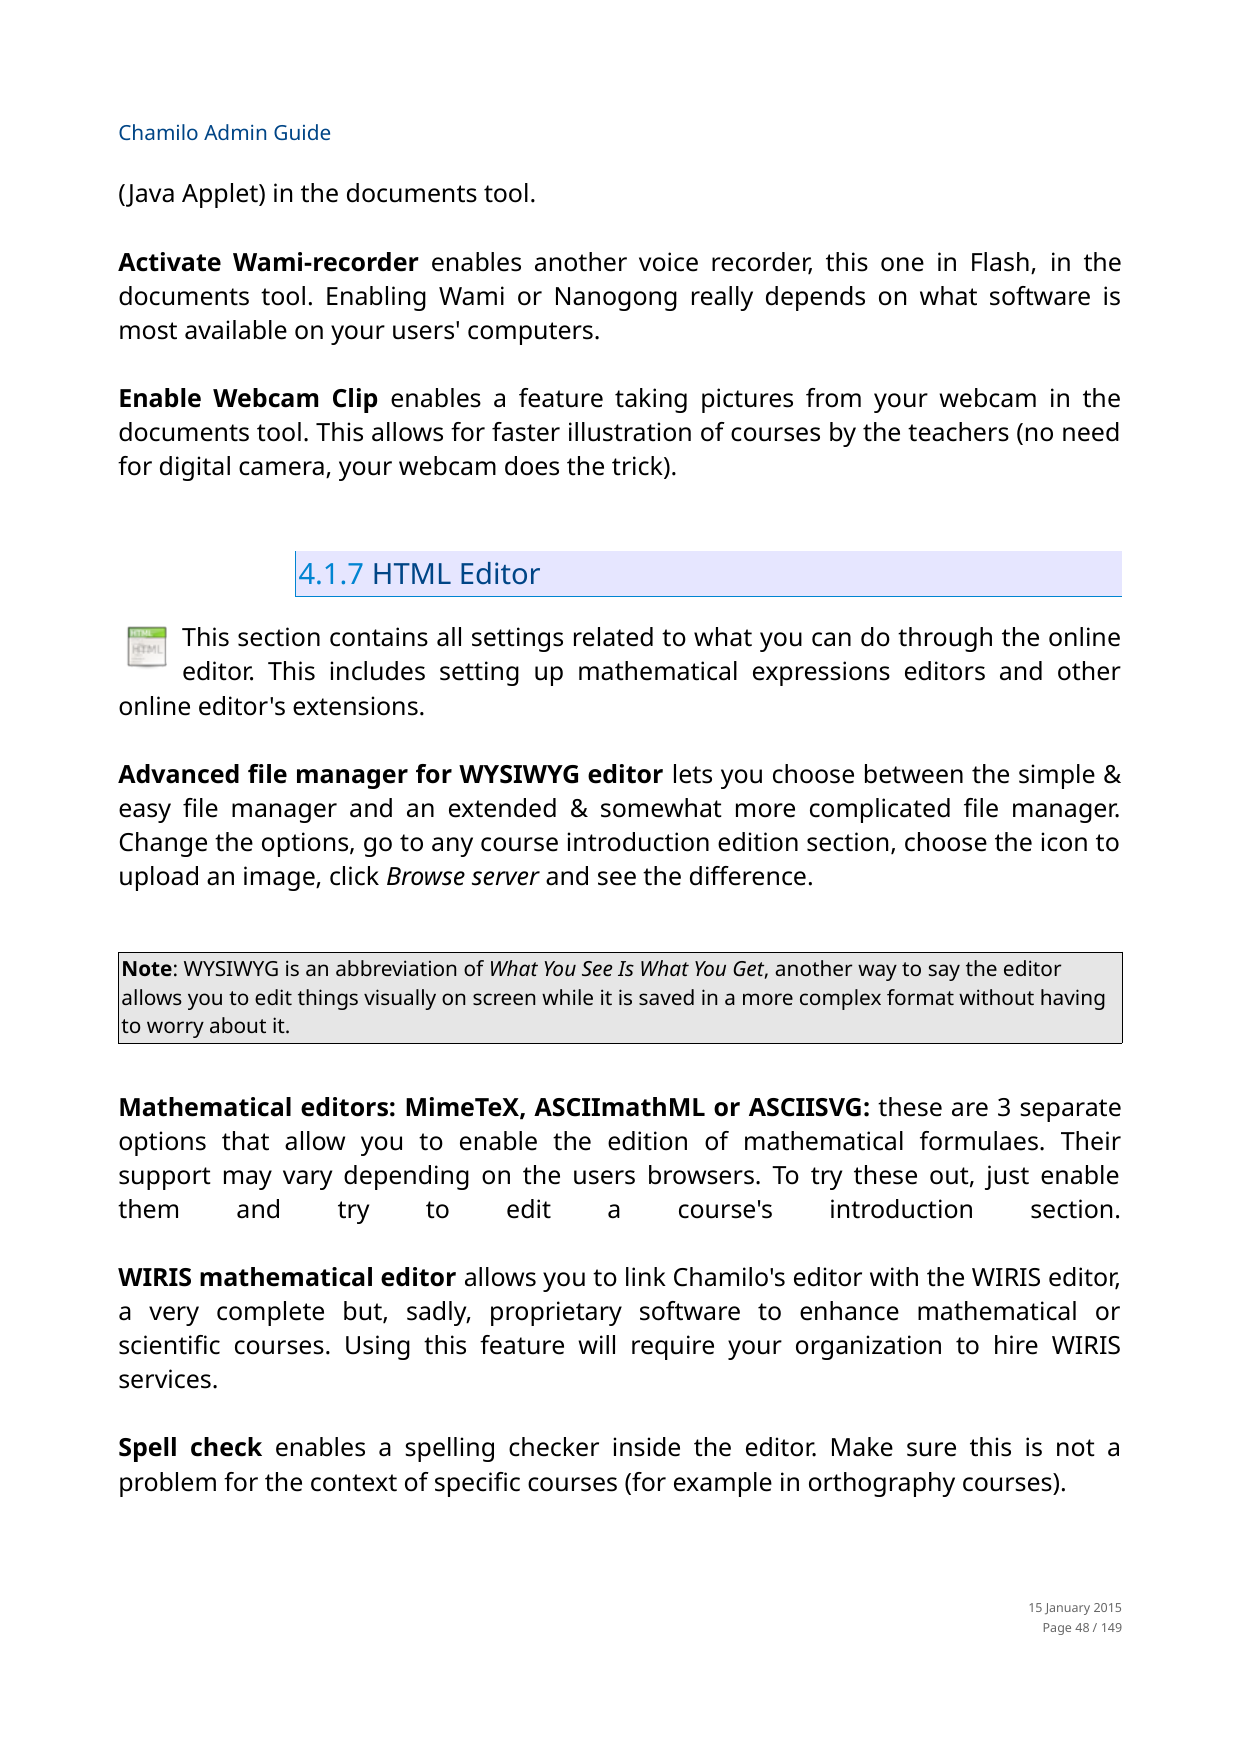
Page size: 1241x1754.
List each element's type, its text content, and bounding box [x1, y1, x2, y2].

text Spell check enables a spelling checker inside the editor. Make sure this is not a problem for the context of specific courses (for example in orthography courses). [118, 1430, 1122, 1498]
text Activate Wami-recorder enables another voice recorder, this one in Flash, in the documents tool. Enabling Wami or Nanogong really depends on what software is most available on your users' computers. [118, 244, 1122, 346]
text Advanced file manager for WYSIWYG editor lets you choose between the simple & easy file manager and an extended & somewhat more complicated file manager. Change the options, go to any course introduction edition section, choose the icon to upload an image, click Browse server and see the difference. [118, 756, 1122, 892]
text Enable Webcam Clip enables a feature taking pictures from your webcam in the documents tool. This allows for faster illustration of courses by the teachers (no need for digital camera, your webcam does the trick). [118, 380, 1122, 483]
subtitle HTML Editor [296, 551, 1122, 596]
text Note: WYSIWYG is an abbreviation of What You See Is What You Get, another way to say the editor allows you to edit things visually on screen while it is saved in a more complex format without having to worry about it. [119, 953, 1122, 1043]
text WIRIS mathematical editor allows you to link Chamilo's editor with the WIRIS editor, a very complete but, sadly, proprietary software to enhance mathematical or scientific courses. Using this feature will require your organization to hire WIRIS services. [118, 1260, 1122, 1396]
text This section contains all settings related to what you can do through the online editor. This includes setting up mathematical expressions editors and other online editor's extensions. [118, 620, 1122, 722]
text Mathematical editors: MimeTeX, ASCIImathML or ASCIISVG: these are 3 separate options that allow you to enable the edition of mathematical formulaes. Their support may vary depending on the users browsers. To try these out, just enable them and try to edit a course's introduction section. [118, 1089, 1122, 1260]
picture [124, 626, 170, 673]
text (Java Applet) in the documents tool. [118, 176, 1122, 210]
